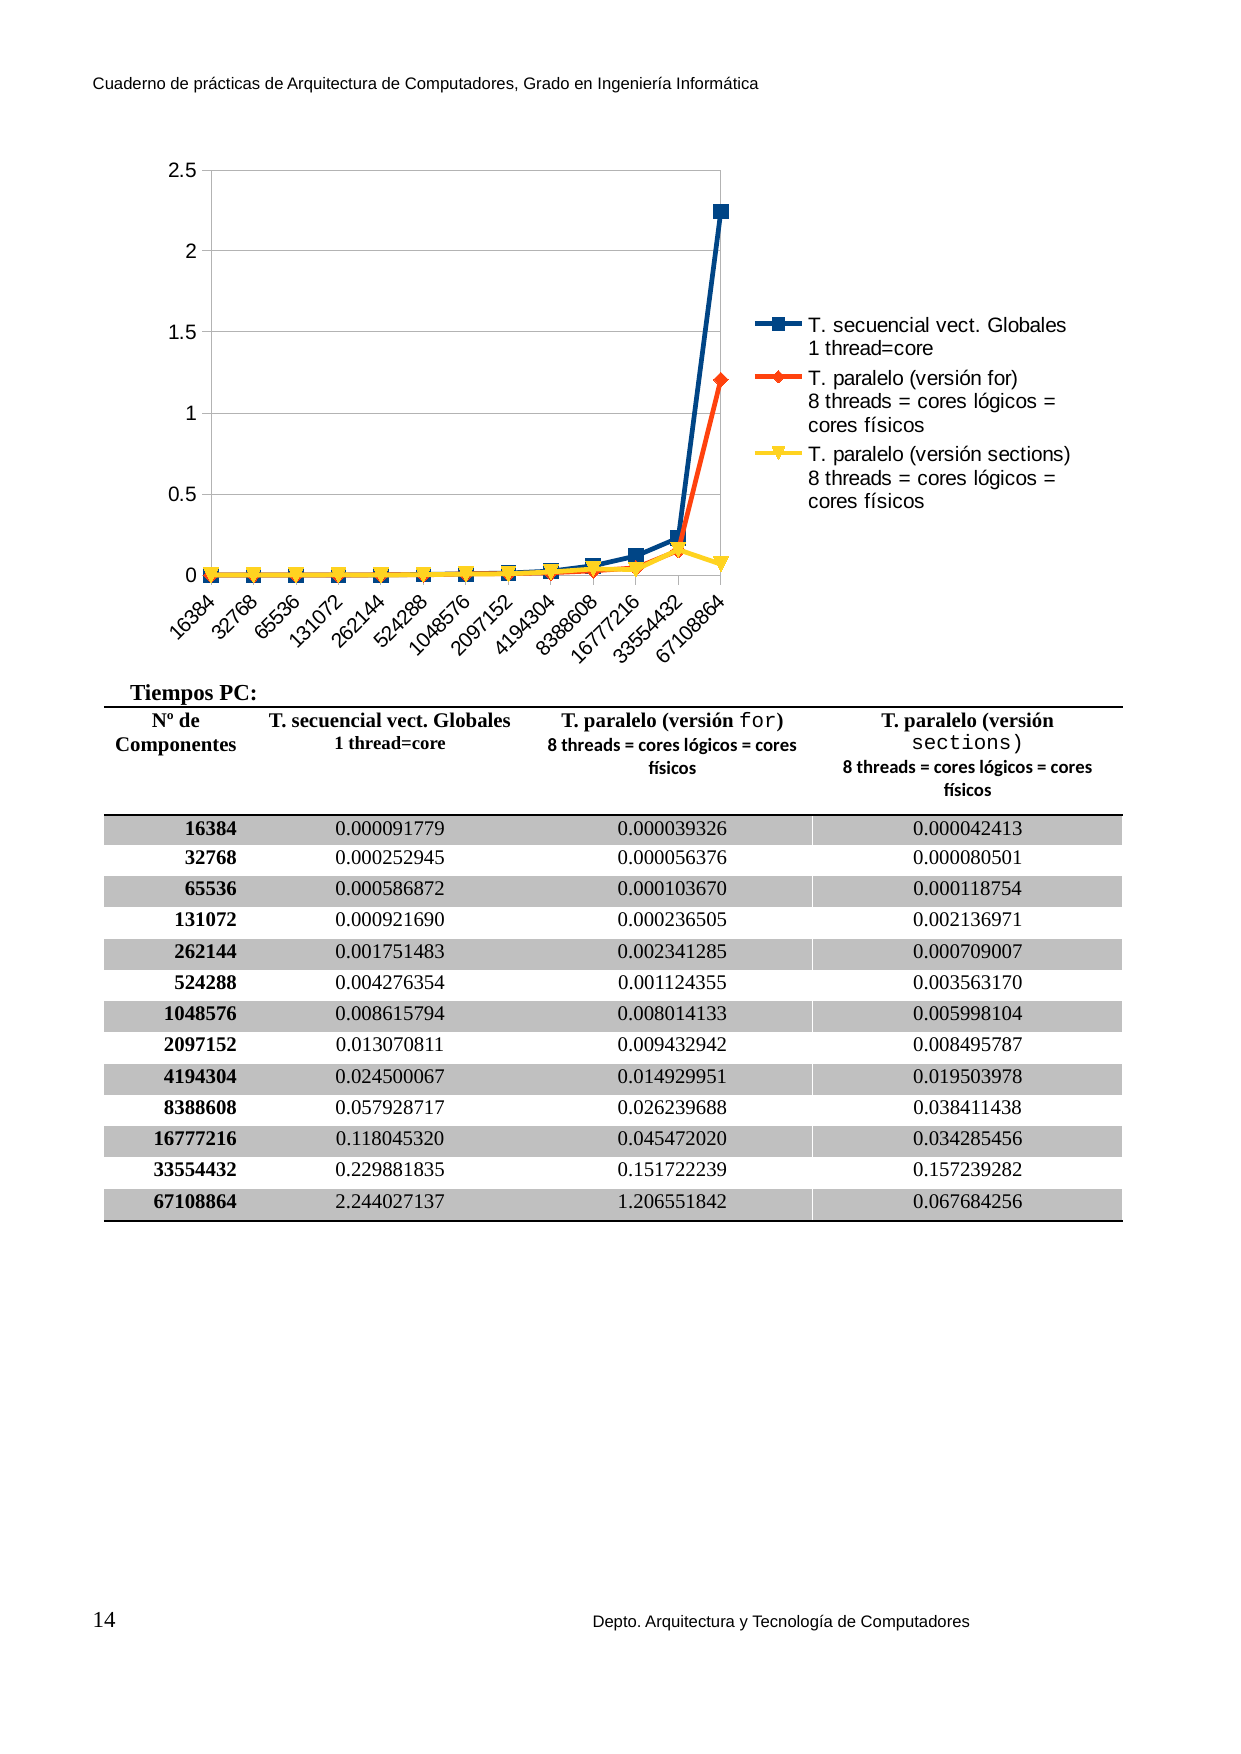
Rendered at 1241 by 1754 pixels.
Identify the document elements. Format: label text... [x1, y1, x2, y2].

table_cell 131072 [104, 908, 248, 939]
table_header T. secuencial vect. Globales 1 thread=core [248, 708, 532, 814]
table_cell 2.244027137 [248, 1189, 532, 1220]
table_cell 1.206551842 [532, 1189, 812, 1220]
table_cell 0.026239688 [532, 1095, 812, 1126]
table_header [93, 706, 1134, 1222]
table_cell 0.008014133 [532, 1001, 812, 1032]
table_cell 0.008615794 [248, 1001, 532, 1032]
table_cell 0.000586872 [248, 876, 532, 907]
table_cell 33554432 [104, 1158, 248, 1189]
table_cell 4194304 [104, 1064, 248, 1095]
table_header Nº de Componentes [104, 708, 248, 814]
table_cell 0.005998104 [813, 1001, 1122, 1032]
table_cell 0.067684256 [813, 1189, 1122, 1220]
table_cell 0.000921690 [248, 908, 532, 939]
table_cell 0.014929951 [532, 1064, 812, 1095]
table_cell 67108864 [104, 1189, 248, 1220]
table_cell 0.000103670 [532, 876, 812, 907]
table_cell 0.001751483 [248, 939, 532, 970]
text Tiempos PC: [130, 148, 1143, 706]
table_cell 1048576 [104, 1001, 248, 1032]
table_cell 0.019503978 [813, 1064, 1122, 1095]
table_cell 8388608 [104, 1095, 248, 1126]
table_cell 262144 [104, 939, 248, 970]
table_cell 0.008495787 [813, 1033, 1122, 1064]
table_cell 0.000080501 [813, 845, 1122, 876]
table_cell 0.000236505 [532, 908, 812, 939]
table_cell 0.009432942 [532, 1033, 812, 1064]
table_cell 65536 [104, 876, 248, 907]
table_cell 0.000709007 [813, 939, 1122, 970]
table_cell 0.118045320 [248, 1126, 532, 1157]
table_cell 0.000056376 [532, 845, 812, 876]
table_cell 0.000039326 [532, 816, 812, 845]
table_cell 0.034285456 [813, 1126, 1122, 1157]
table_cell 0.000252945 [248, 845, 532, 876]
table_cell 16777216 [104, 1126, 248, 1157]
table_header T. paralelo (versión for) 8 threads = cores lógicos = cores físicos [532, 708, 812, 814]
table_cell 0.057928717 [248, 1095, 532, 1126]
table_cell 0.013070811 [248, 1033, 532, 1064]
table_cell 32768 [104, 845, 248, 876]
table_cell 0.000042413 [813, 816, 1122, 845]
table_cell 0.229881835 [248, 1158, 532, 1189]
table_cell 0.002136971 [813, 908, 1122, 939]
table_cell 0.045472020 [532, 1126, 812, 1157]
table_cell 0.000118754 [813, 876, 1122, 907]
table_cell 0.002341285 [532, 939, 812, 970]
table_cell 0.003563170 [813, 970, 1122, 1001]
table_cell 16384 [104, 816, 248, 845]
table_cell 0.001124355 [532, 970, 812, 1001]
table_cell 0.000091779 [248, 816, 532, 845]
table_cell 0.038411438 [813, 1095, 1122, 1126]
table_cell 0.024500067 [248, 1064, 532, 1095]
table_cell 0.157239282 [813, 1158, 1122, 1189]
table_cell 2097152 [104, 1033, 248, 1064]
table_cell 0.151722239 [532, 1158, 812, 1189]
table_cell 0.004276354 [248, 970, 532, 1001]
table_cell 524288 [104, 970, 248, 1001]
table_header T. paralelo (versión sections) 8 threads = cores lógicos = cores físicos [813, 708, 1122, 814]
